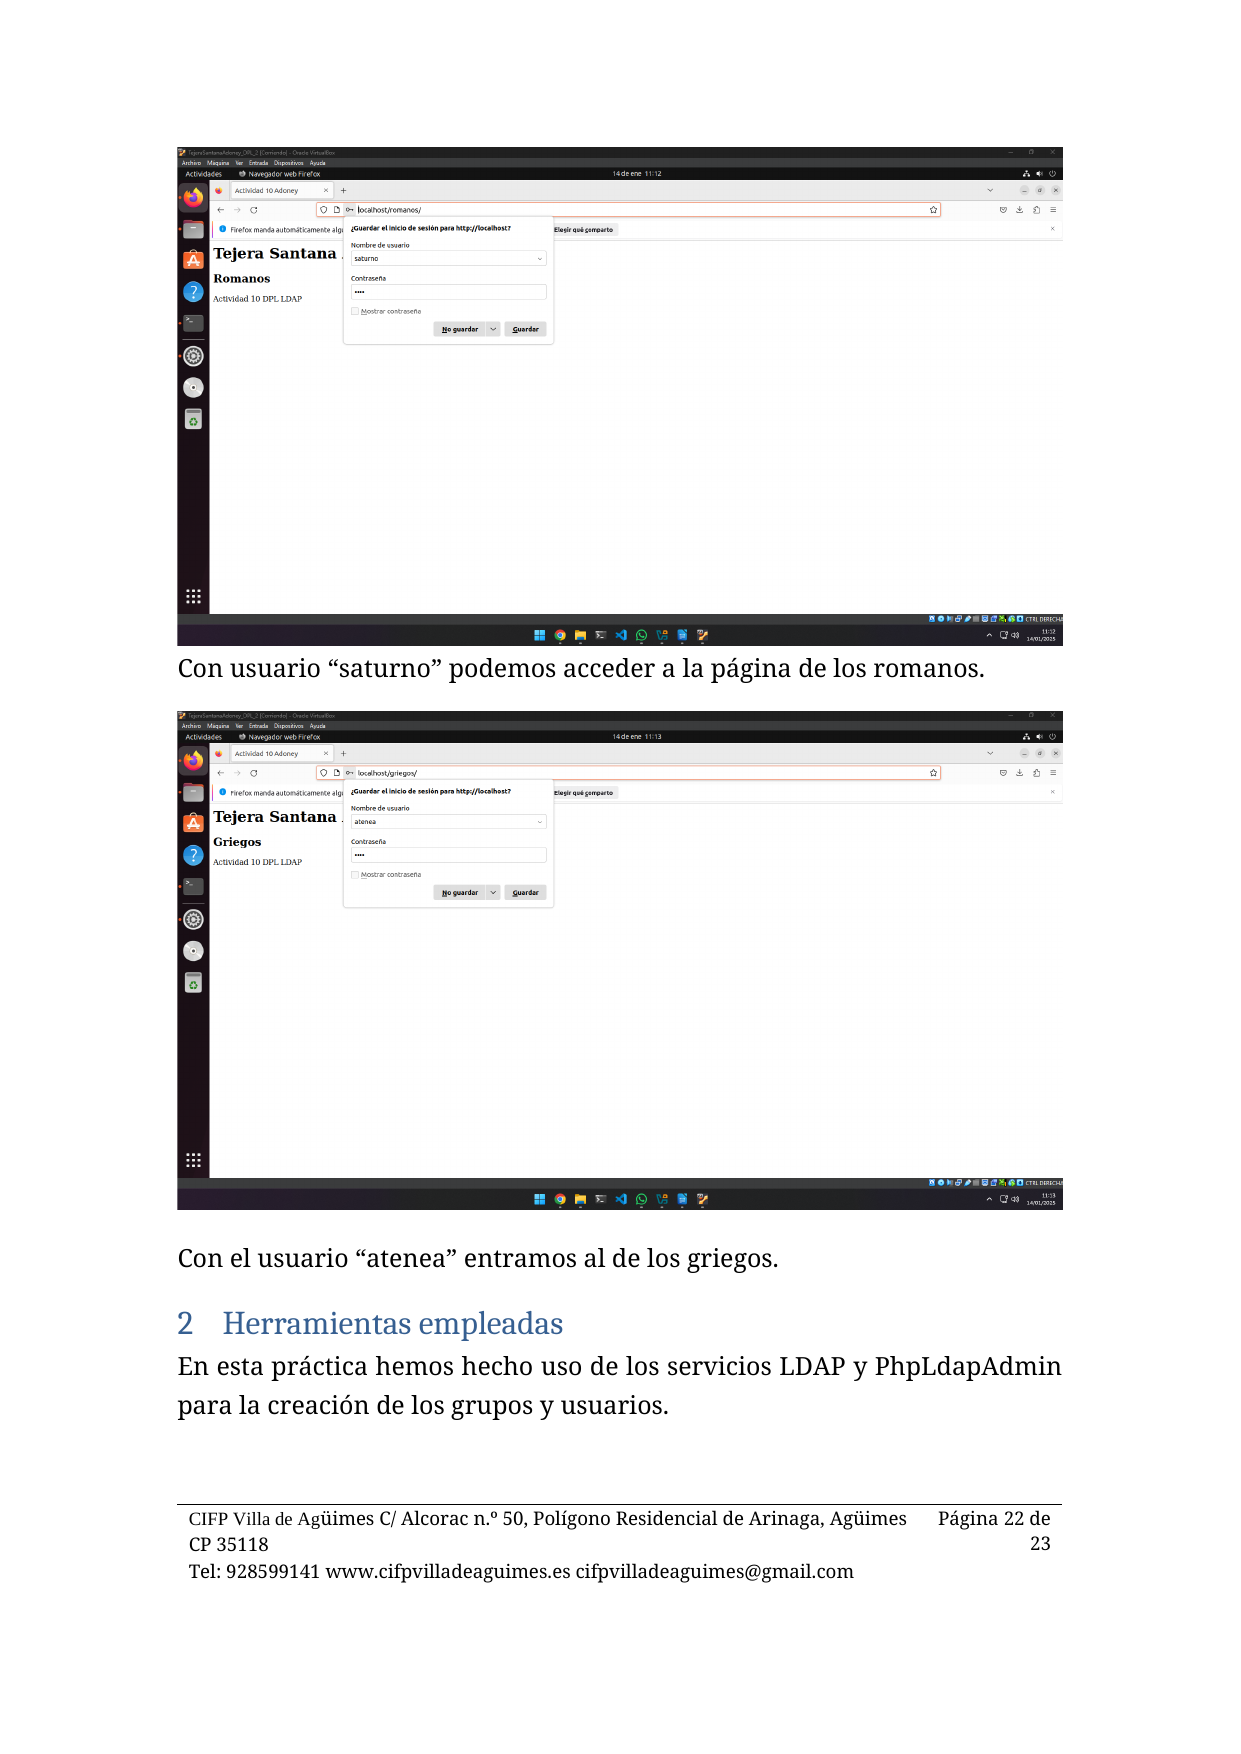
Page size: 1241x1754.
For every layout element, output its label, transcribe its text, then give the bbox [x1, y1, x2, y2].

picture [177, 147, 1063, 646]
text Con usuario “saturno” podemos acceder a la página de los romanos. [177, 646, 1063, 685]
text Con el usuario “atenea” entramos al de los griegos. [177, 1210, 1063, 1274]
text En esta práctica hemos hecho uso de los servicios LDAP y PhpLdapAdmin para la creación de los grupos y usuarios. [177, 1348, 1063, 1422]
subtitle Herramientas empleadas [177, 1304, 1063, 1343]
picture [177, 711, 1063, 1210]
